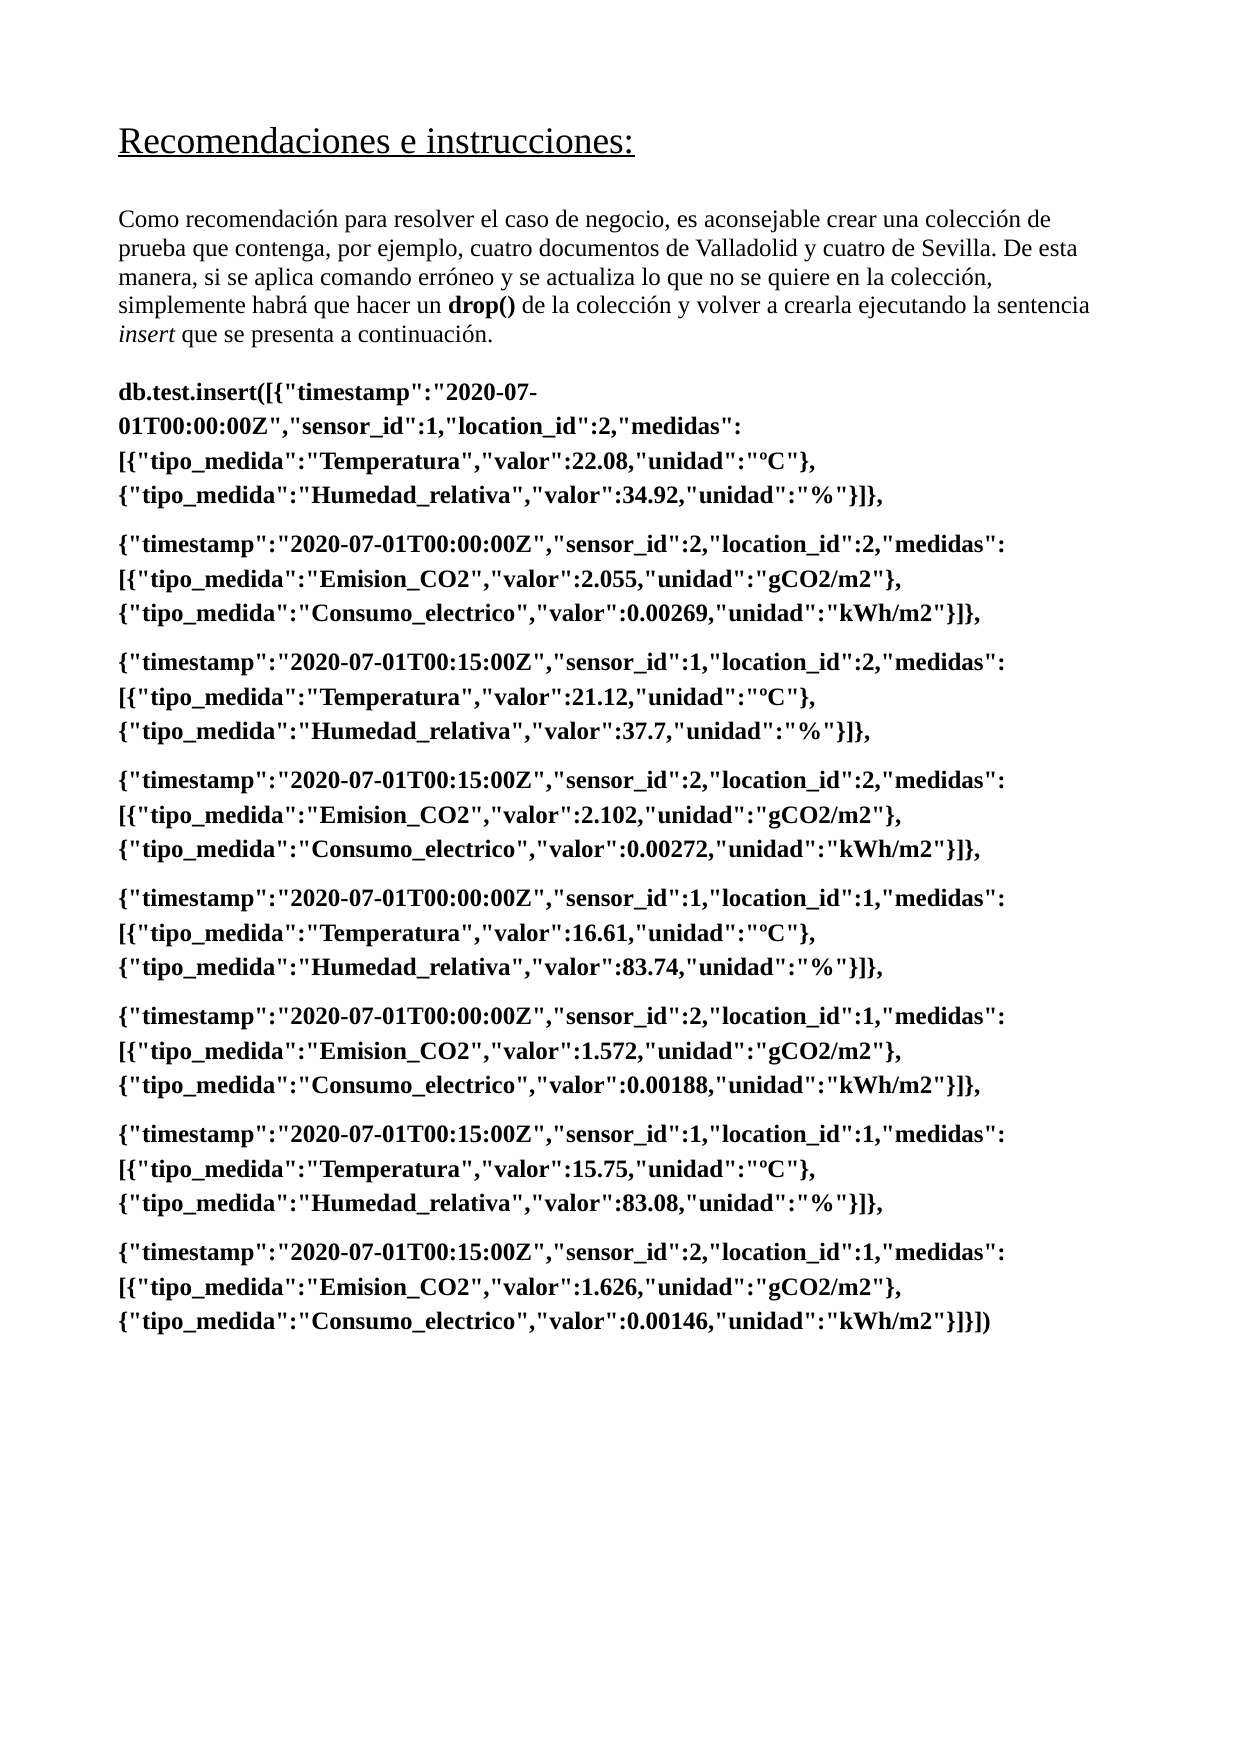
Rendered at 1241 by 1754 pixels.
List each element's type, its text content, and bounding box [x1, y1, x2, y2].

text {"timestamp":"2020-07-01T00:15:00Z","sensor_id":1,"location_id":2,"medidas":[{"tipo_medida":"Temperatura","valor":21.12,"unidad":"ºC"},{"tipo_medida":"Humedad_relativa","valor":37.7,"unidad":"%"}]}, [118, 647, 1122, 745]
text {"timestamp":"2020-07-01T00:00:00Z","sensor_id":1,"location_id":1,"medidas":[{"tipo_medida":"Temperatura","valor":16.61,"unidad":"ºC"},{"tipo_medida":"Humedad_relativa","valor":83.74,"unidad":"%"}]}, [118, 883, 1122, 981]
text db.test.insert([{"timestamp":"2020-07-01T00:00:00Z","sensor_id":1,"location_id":2,"medidas":[{"tipo_medida":"Temperatura","valor":22.08,"unidad":"ºC"},{"tipo_medida":"Humedad_relativa","valor":34.92,"unidad":"%"}]}, [118, 377, 1122, 509]
text Como recomendación para resolver el caso de negocio, es aconsejable crear una colección de prueba que contenga, por ejemplo, cuatro documentos de Valladolid y cuatro de Sevilla. De esta manera, si se aplica comando erróneo y se actualiza lo que no se quiere en la colección, simplemente habrá que hacer un drop() de la colección y volver a crearla ejecutando la sentencia insert que se presenta a continuación. [118, 204, 1122, 348]
text {"timestamp":"2020-07-01T00:15:00Z","sensor_id":2,"location_id":1,"medidas":[{"tipo_medida":"Emision_CO2","valor":1.626,"unidad":"gCO2/m2"},{"tipo_medida":"Consumo_electrico","valor":0.00146,"unidad":"kWh/m2"}]}]) [118, 1237, 1122, 1335]
text {"timestamp":"2020-07-01T00:00:00Z","sensor_id":2,"location_id":1,"medidas":[{"tipo_medida":"Emision_CO2","valor":1.572,"unidad":"gCO2/m2"},{"tipo_medida":"Consumo_electrico","valor":0.00188,"unidad":"kWh/m2"}]}, [118, 1001, 1122, 1099]
text {"timestamp":"2020-07-01T00:00:00Z","sensor_id":2,"location_id":2,"medidas":[{"tipo_medida":"Emision_CO2","valor":2.055,"unidad":"gCO2/m2"},{"tipo_medida":"Consumo_electrico","valor":0.00269,"unidad":"kWh/m2"}]}, [118, 529, 1122, 627]
text {"timestamp":"2020-07-01T00:15:00Z","sensor_id":2,"location_id":2,"medidas":[{"tipo_medida":"Emision_CO2","valor":2.102,"unidad":"gCO2/m2"},{"tipo_medida":"Consumo_electrico","valor":0.00272,"unidad":"kWh/m2"}]}, [118, 765, 1122, 863]
text {"timestamp":"2020-07-01T00:15:00Z","sensor_id":1,"location_id":1,"medidas":[{"tipo_medida":"Temperatura","valor":15.75,"unidad":"ºC"},{"tipo_medida":"Humedad_relativa","valor":83.08,"unidad":"%"}]}, [118, 1119, 1122, 1217]
text Recomendaciones e instrucciones: [118, 118, 1122, 161]
